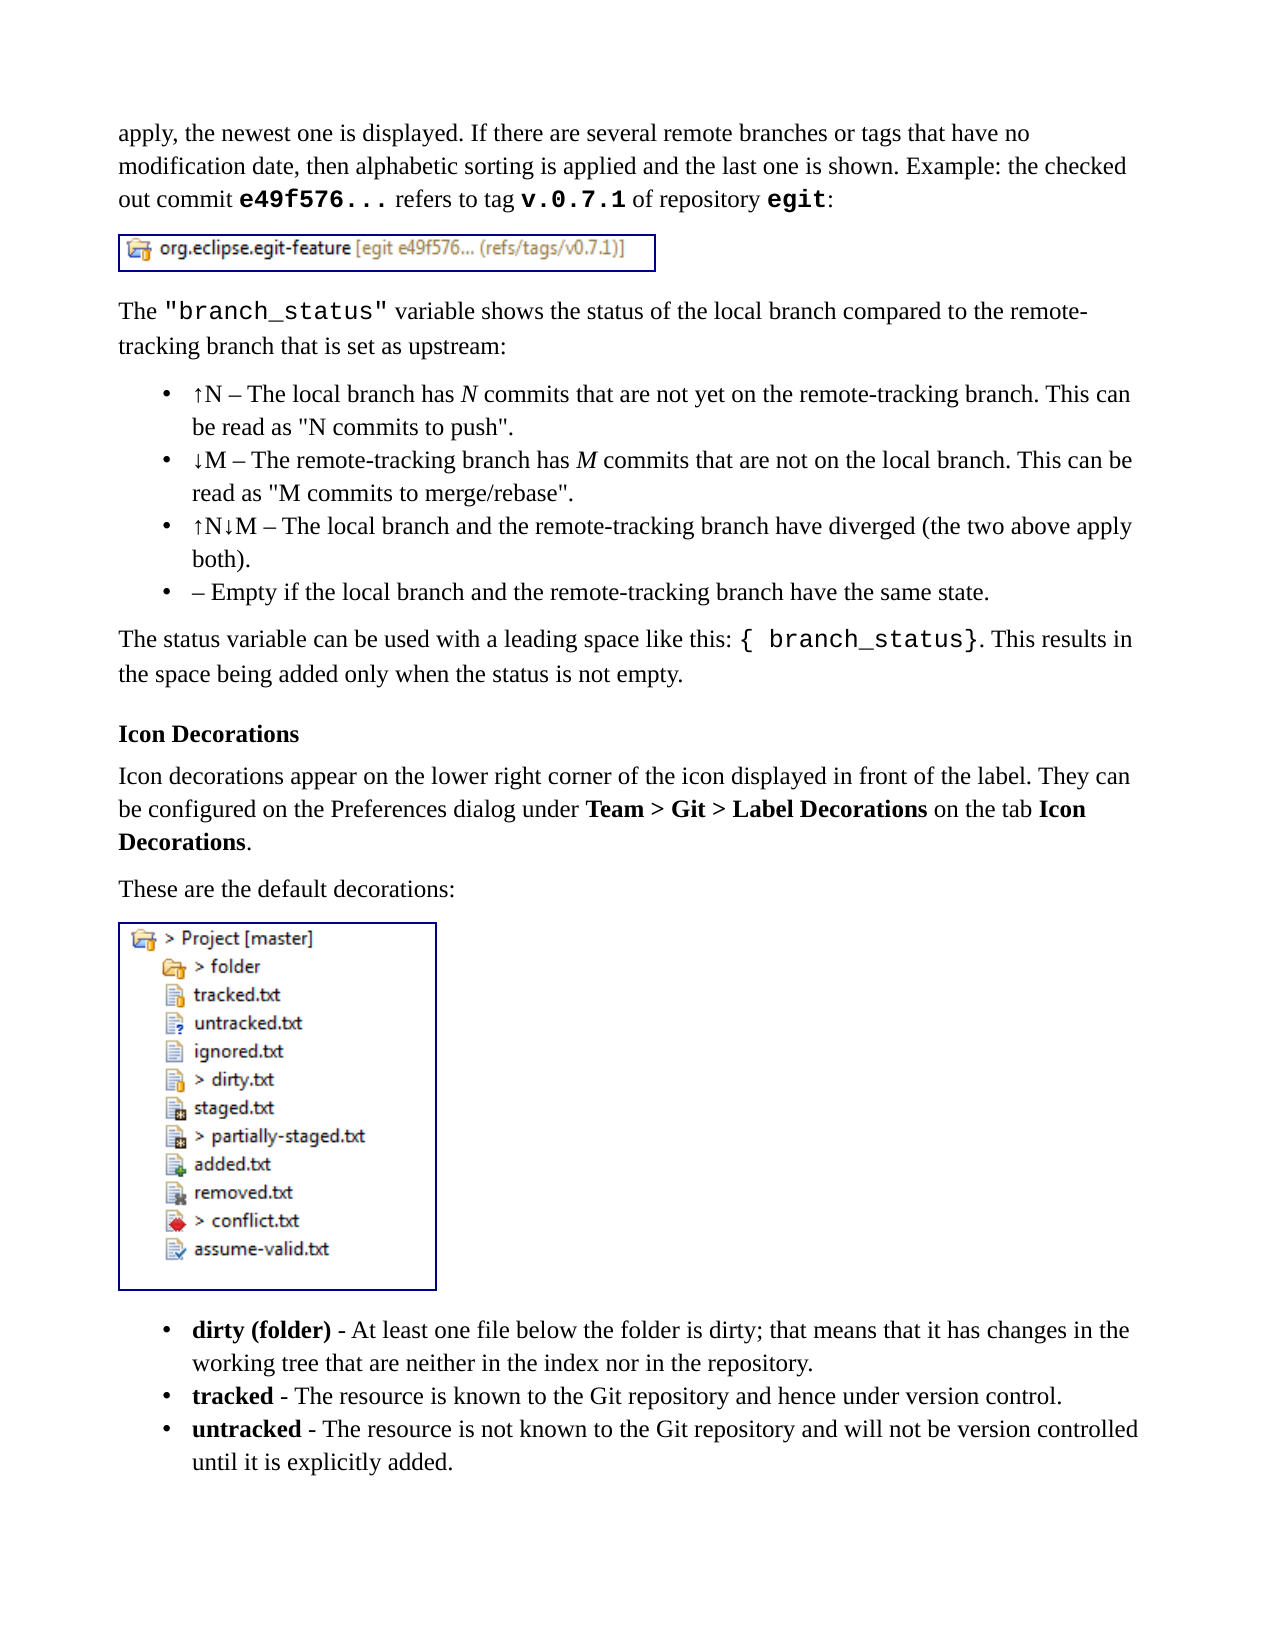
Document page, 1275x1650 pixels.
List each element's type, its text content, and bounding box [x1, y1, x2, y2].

picture [120, 924, 435, 1289]
list ↑N – The local branch has N commits that are not yet on the remote-tracking branch. This can be read as "N commits to push". [162, 379, 1157, 440]
text apply, the newest one is displayed. If there are several remote branches or tags that have no modification date, then alphabetic sorting is applied and the last one is shown. Example: the checked out commit e49f576... refers to tag v.0.7.1 of repository egit: [118, 118, 1157, 215]
text The "branch_status" variable shows the status of the local branch compared to the remote-tracking branch that is set as upstream: [118, 296, 1157, 360]
picture [120, 236, 654, 270]
list – Empty if the local branch and the remote-tracking branch have the same state. [162, 577, 1157, 606]
list ↓M – The remote-tracking branch has M commits that are not on the local branch. This can be read as "M commits to merge/rebase". [162, 445, 1157, 506]
list dirty (folder) - At least one file below the folder is dirty; that means that it has changes in the working tree that are neither in the index nor in the repository. [162, 1315, 1157, 1377]
text The status variable can be used with a leading space like this: { branch_status}. This results in the space being added only when the status is not empty. [118, 624, 1157, 688]
list untracked - The resource is not known to the Git repository and will not be version controlled until it is explicitly added. [162, 1414, 1157, 1476]
list ↑N↓M – The local branch and the remote-tracking branch have diverged (the two above apply both). [162, 511, 1157, 572]
text These are the default decorations: [118, 874, 1157, 903]
list tracked - The resource is known to the Git repository and hence under version control. [162, 1381, 1157, 1410]
text Icon decorations appear on the lower right corner of the icon displayed in front of the label. They can be configured on the Preferences dialog under Team > Git > Label Decorations on the tab Icon Decorations. [118, 761, 1157, 856]
subtitle Icon Decorations [118, 719, 1157, 748]
